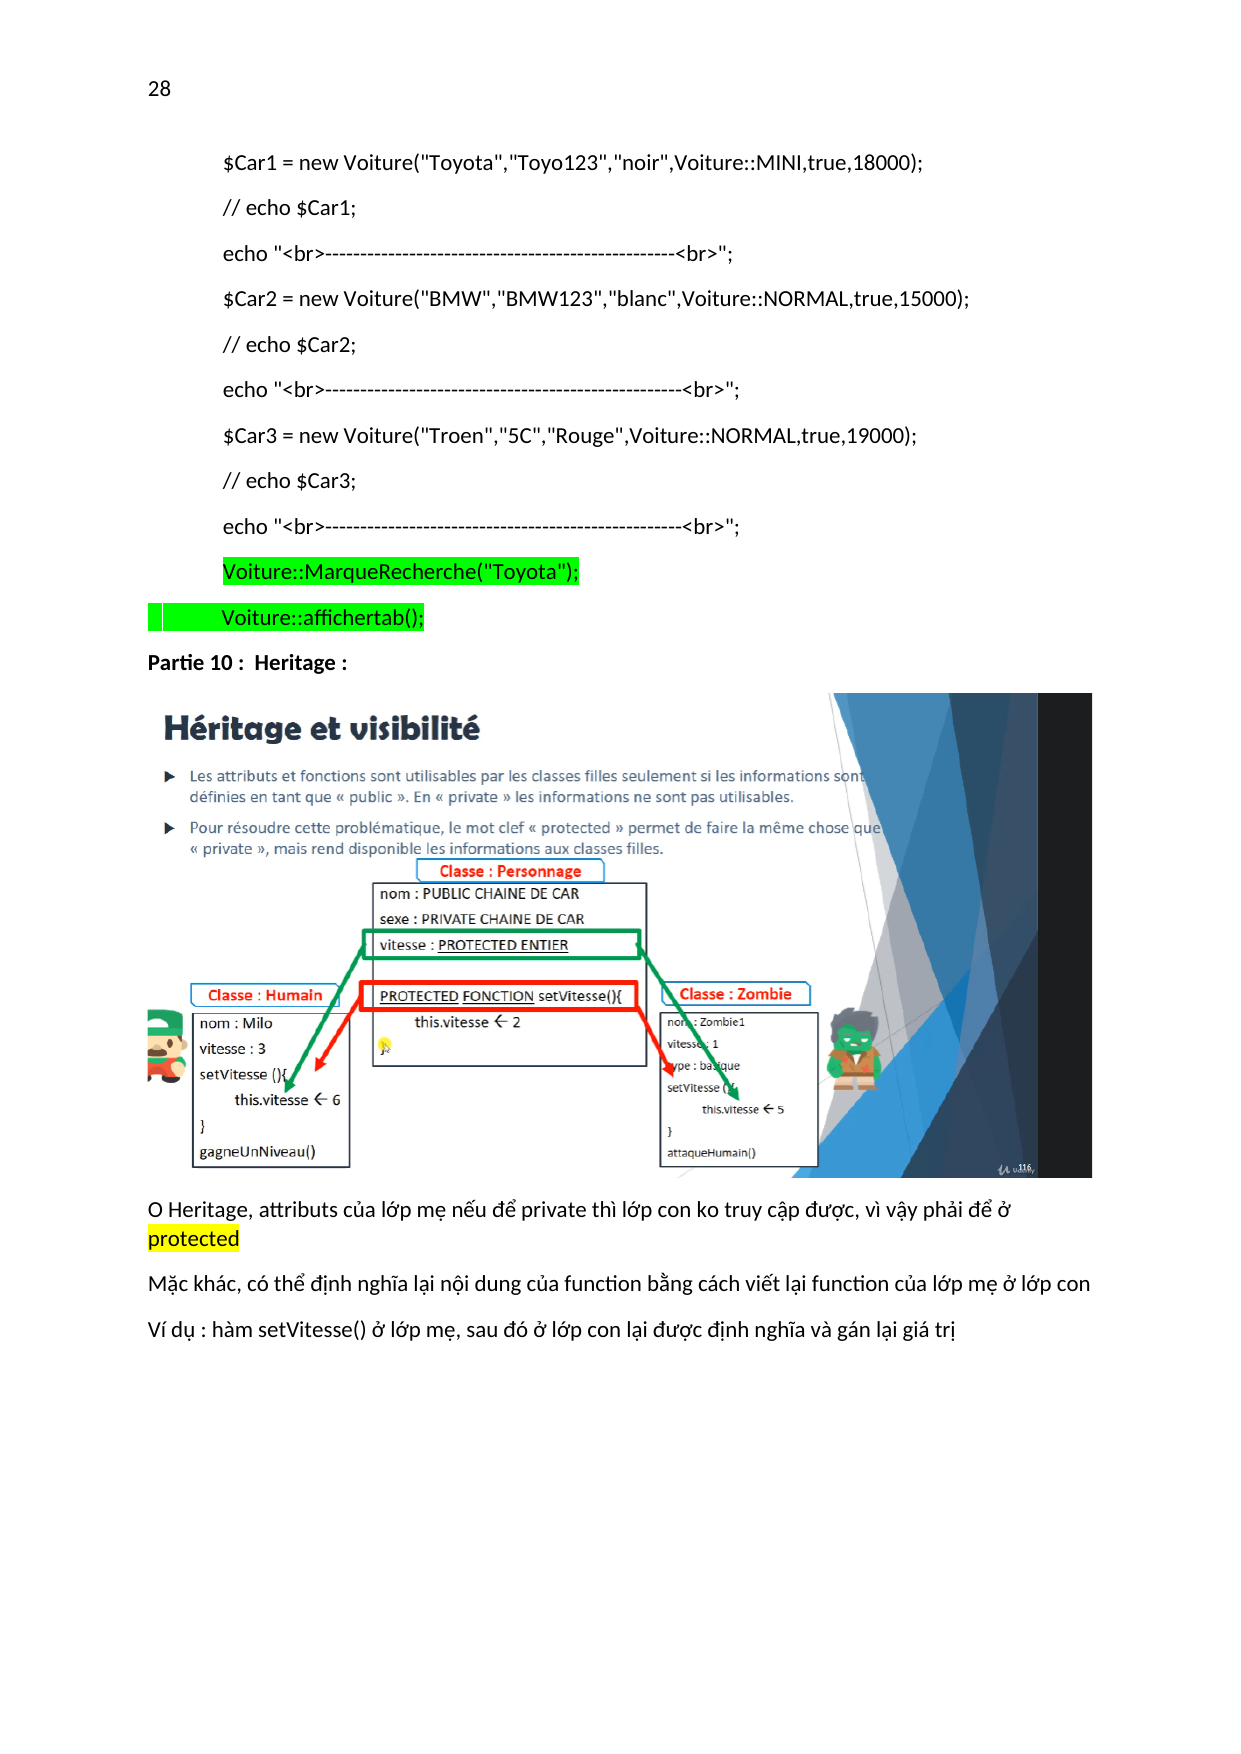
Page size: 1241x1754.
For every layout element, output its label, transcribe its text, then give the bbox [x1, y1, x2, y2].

list echo "<br>---------------------------------------------------<br>"; [223, 375, 1093, 403]
list Voiture::affichertab(); [148, 603, 1093, 631]
list Voiture::MarqueRecherche("Toyota"); [223, 557, 1093, 585]
list Partie 10 : Heritage : [148, 648, 1093, 676]
list echo "<br>---------------------------------------------------<br>"; [223, 512, 1093, 540]
list // echo $Car1; [223, 193, 1093, 221]
list // echo $Car2; [223, 330, 1093, 358]
list Mặc khác, có thể định nghĩa lại nội dung của function bằng cách viết lại function của lớp mẹ ở lớp con [148, 1269, 1093, 1297]
list $Car3 = new Voiture("Troen","5C","Rouge",Voiture::NORMAL,true,19000); [223, 421, 1093, 449]
list Ví dụ : hàm setVitesse() ở lớp mẹ, sau đó ở lớp con lại được định nghĩa và gán lại giá trị [148, 1315, 1093, 1343]
list $Car2 = new Voiture("BMW","BMW123","blanc",Voiture::NORMAL,true,15000); [223, 284, 1093, 312]
list $Car1 = new Voiture("Toyota","Toyo123","noir",Voiture::MINI,true,18000); [223, 148, 1093, 176]
list echo "<br>--------------------------------------------------<br>"; [223, 239, 1093, 267]
list O Heritage, attributs của lớp mẹ nếu để private thì lớp con ko truy cập được, vì vậy phải để ở protected [148, 1195, 1093, 1252]
list // echo $Car3; [223, 466, 1093, 494]
